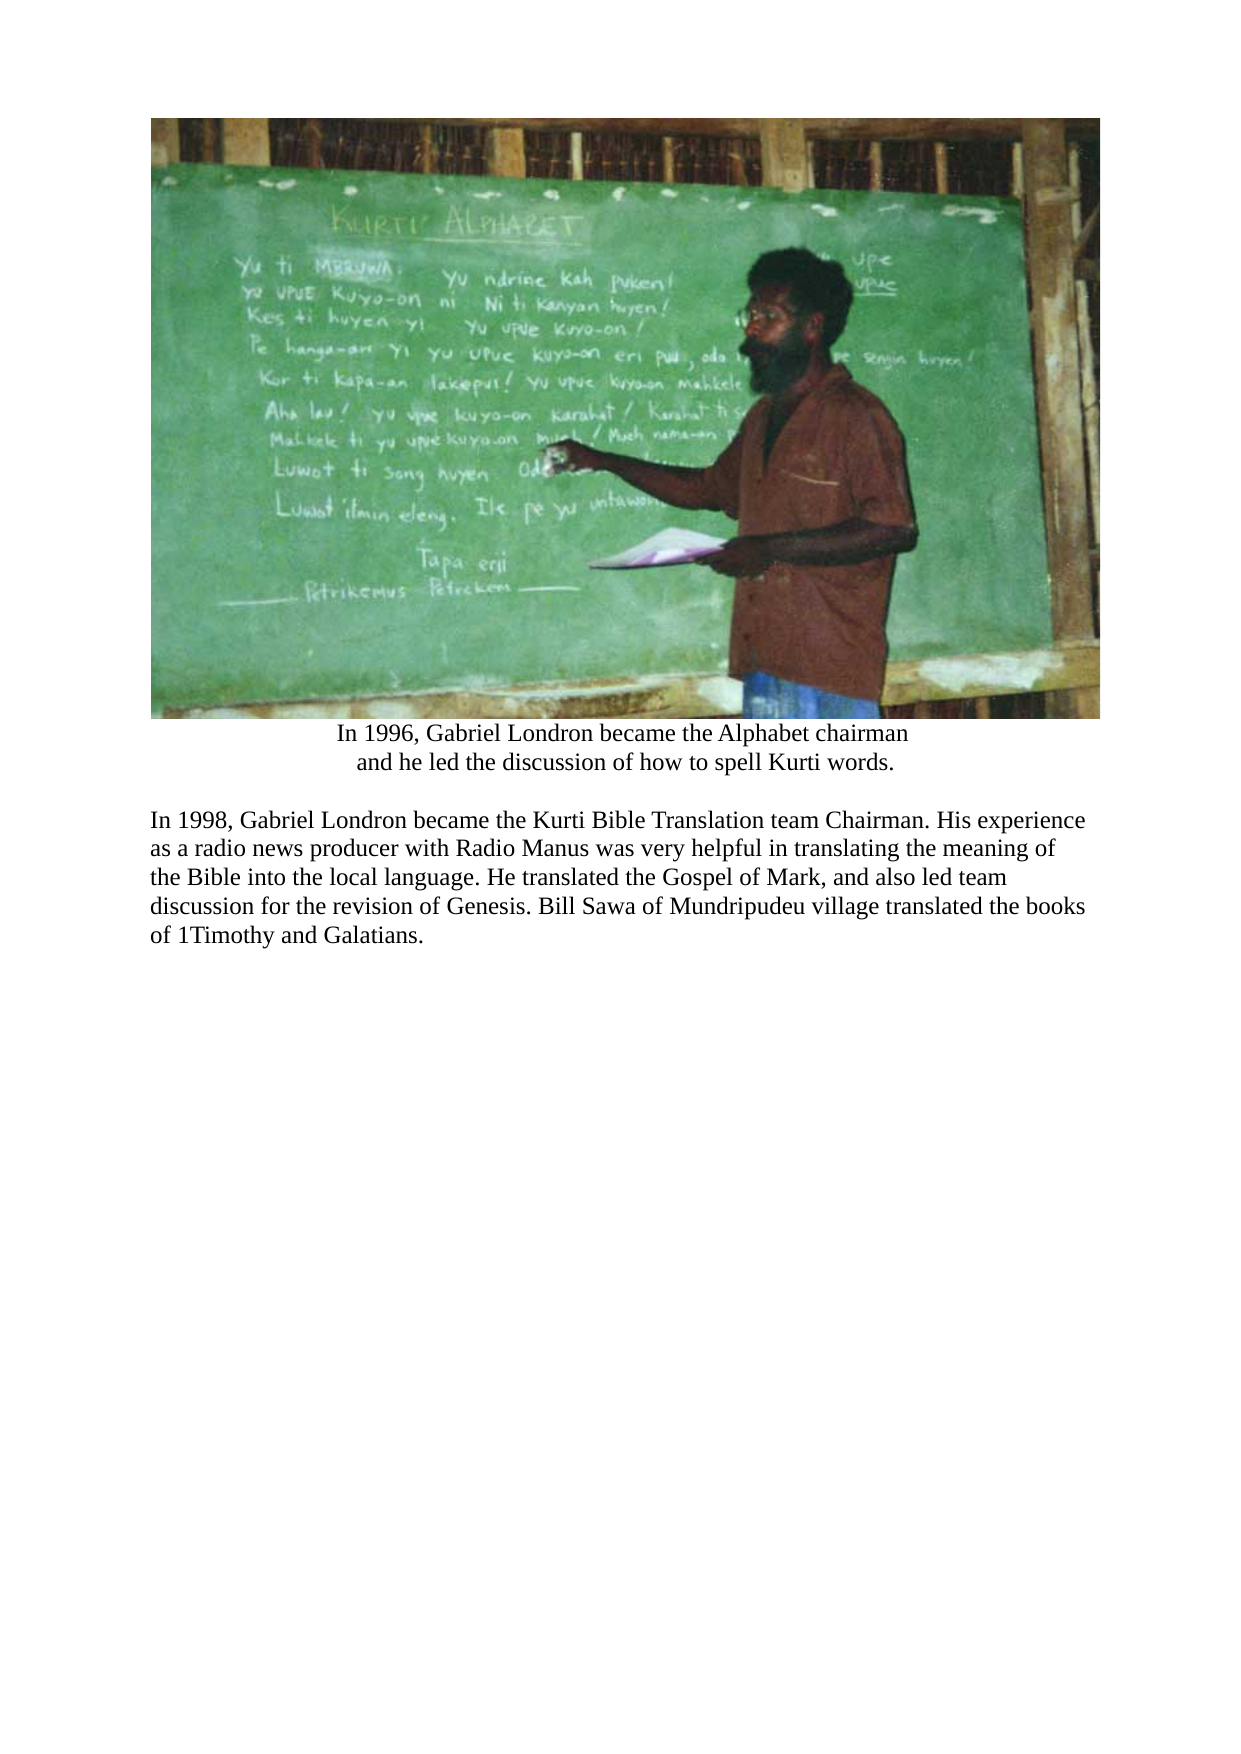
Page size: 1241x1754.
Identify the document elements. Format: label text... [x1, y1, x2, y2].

table_header [1101, 119, 1113, 718]
table_cell In 1996, Gabriel Londron became the Alphabet chairman and he led the discussion of how to spell Kurti words. [138, 719, 1113, 776]
text In 1998, Gabriel Londron became the Kurti Bible Translation team Chairman. His experience as a radio news producer with Radio Manus was very helpful in translating the meaning of the Bible into the local language. He translated the Gospel of Mark, and also led team discussion for the revision of Genesis. Bill Sawa of Mundripudeu village translated the books of 1Timothy and Galatians. [150, 805, 1090, 948]
table_header [138, 119, 151, 718]
picture [151, 118, 1101, 719]
